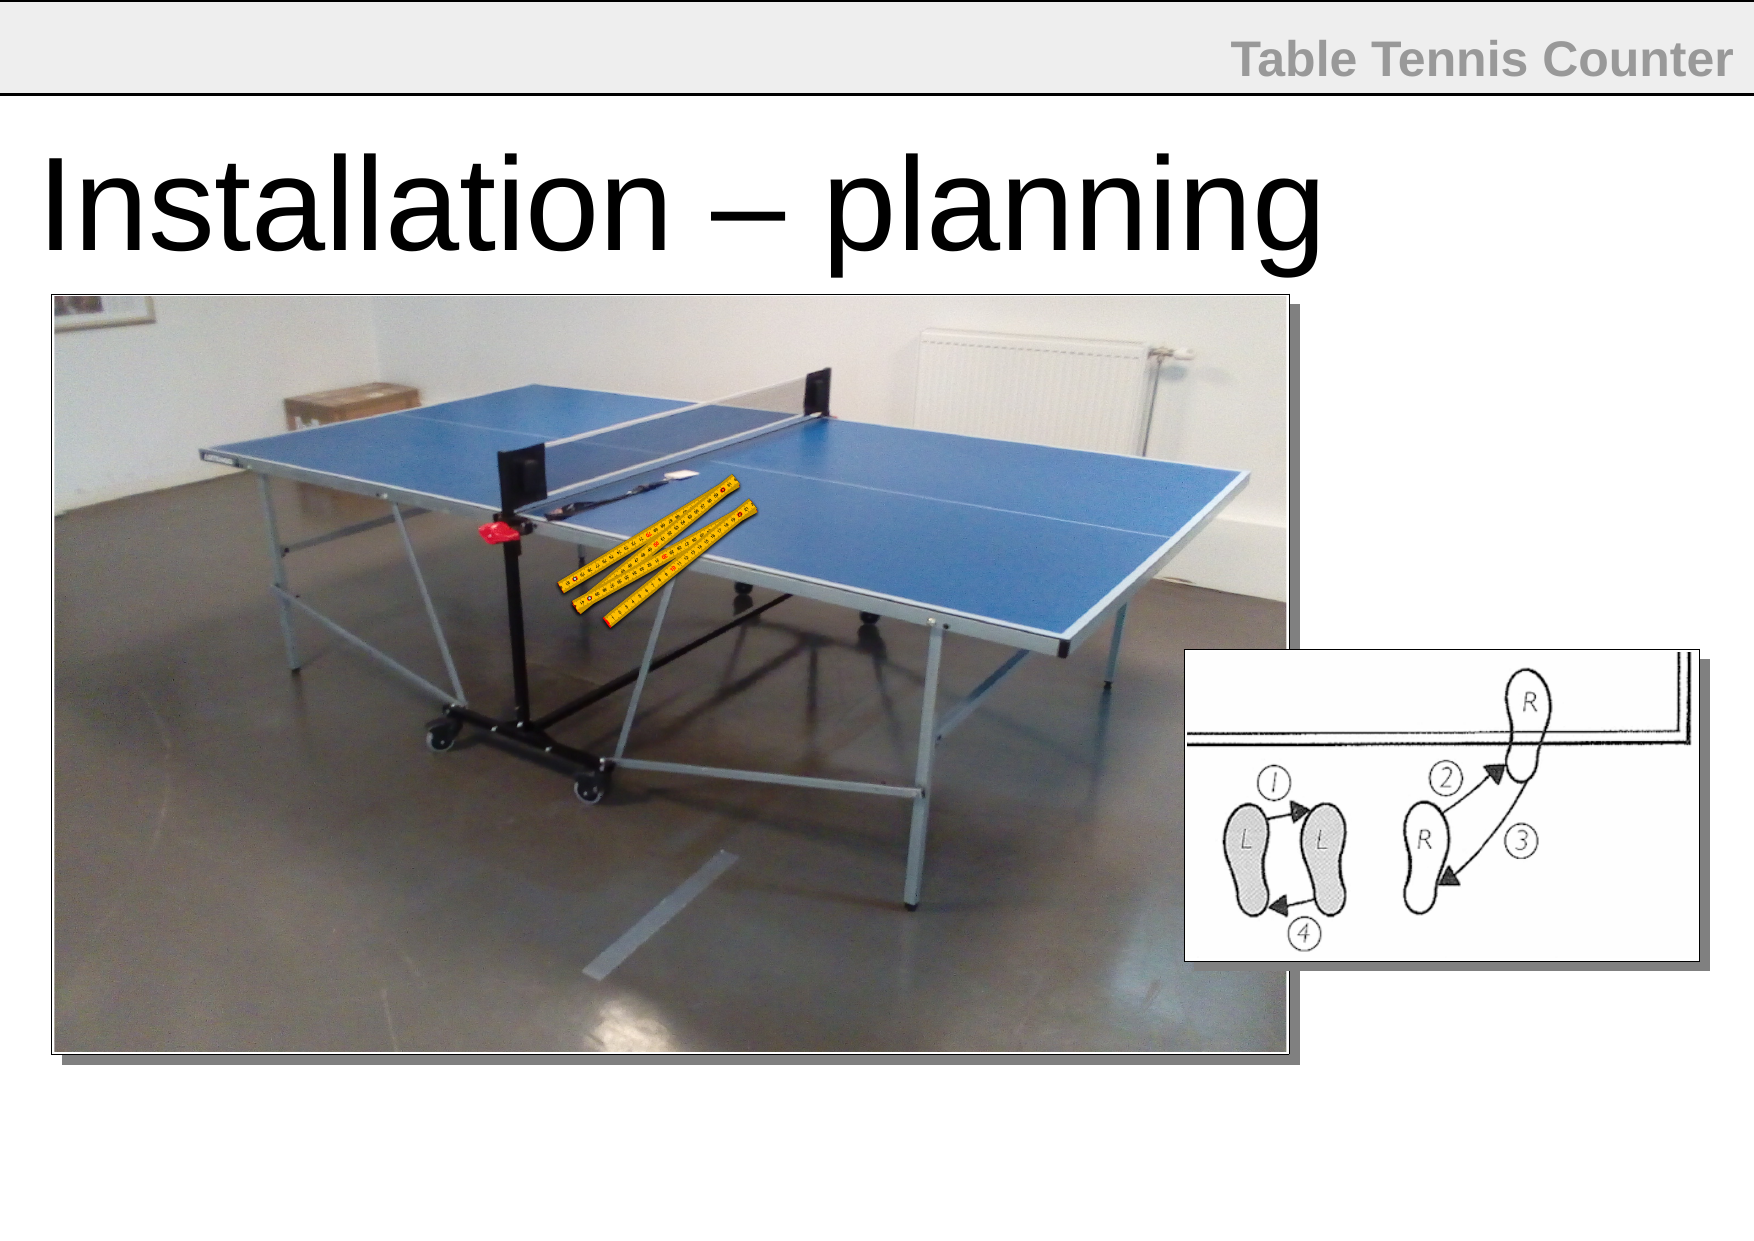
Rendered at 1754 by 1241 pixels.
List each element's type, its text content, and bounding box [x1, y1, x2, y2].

text [1185, 650, 1699, 961]
picture [54, 296, 1287, 1052]
picture [1187, 652, 1697, 958]
text Installation – planning [0, 126, 1754, 279]
